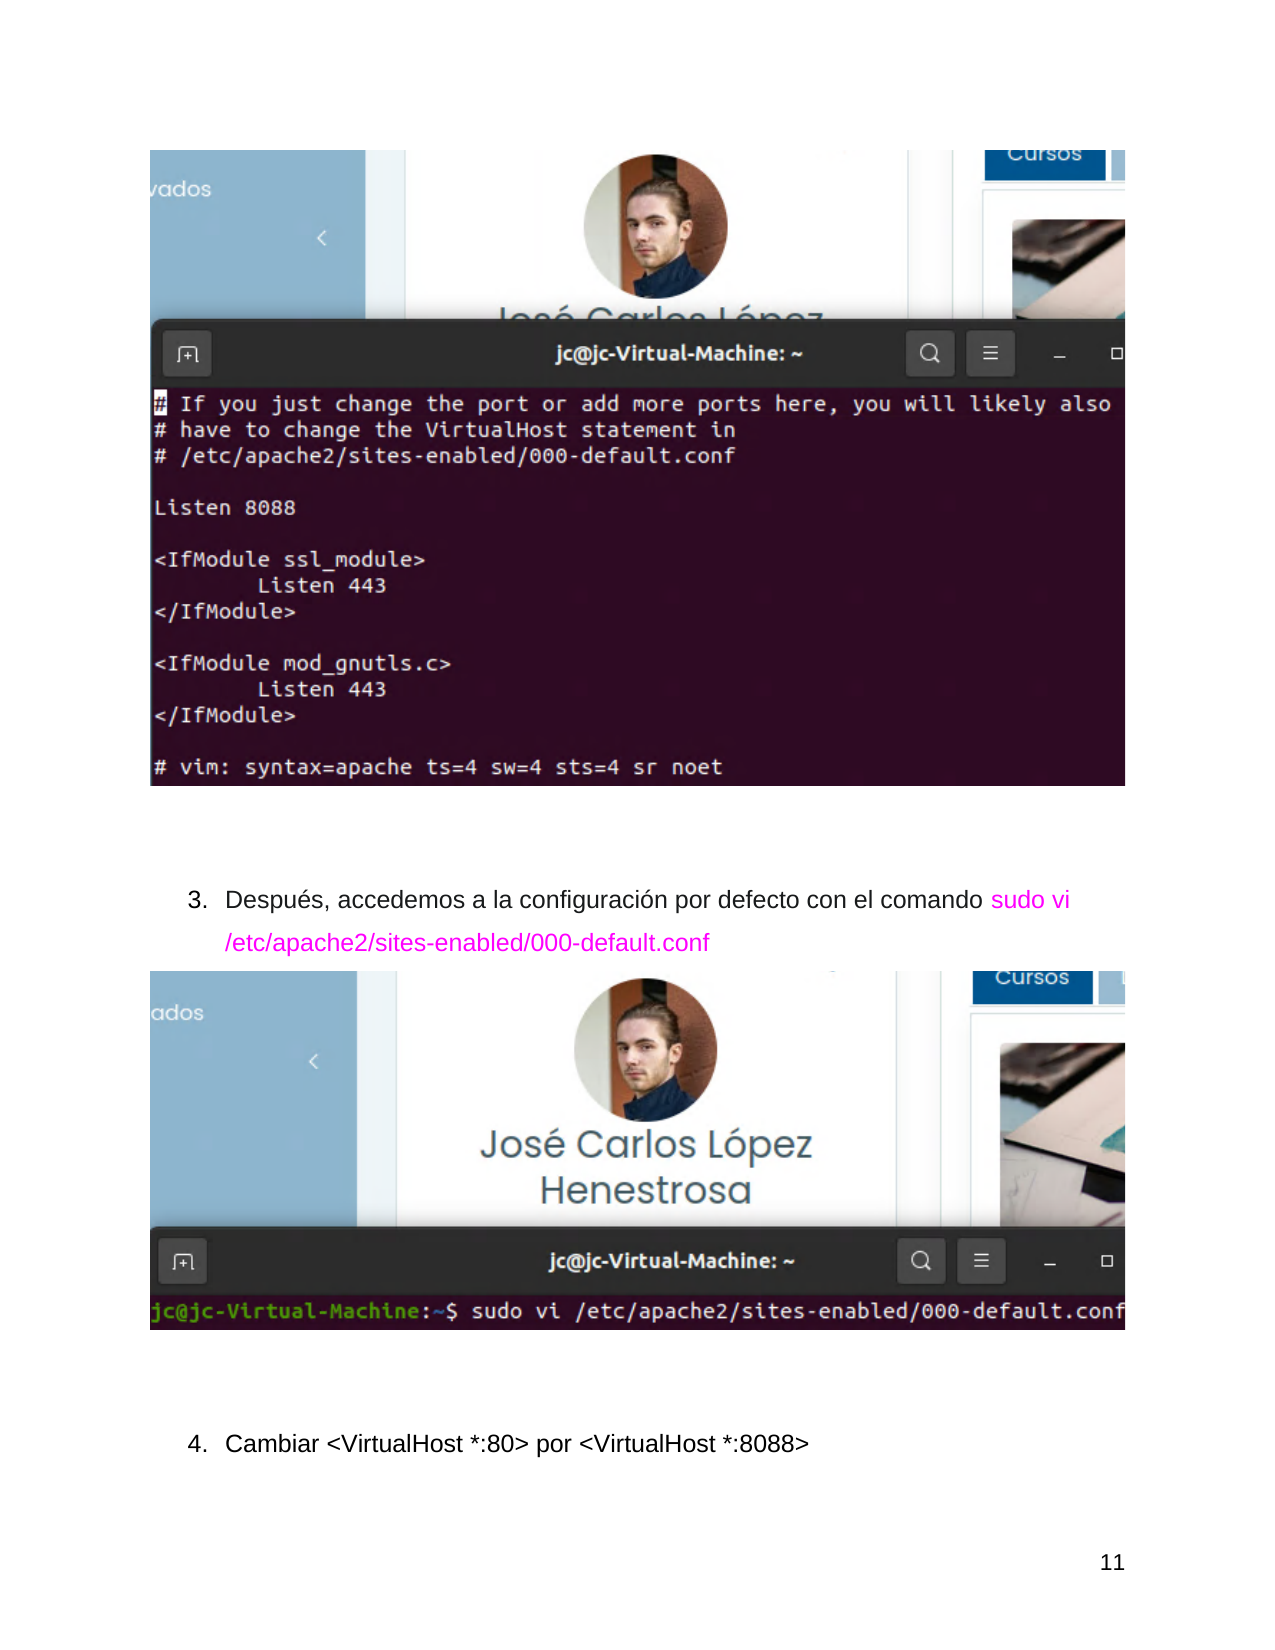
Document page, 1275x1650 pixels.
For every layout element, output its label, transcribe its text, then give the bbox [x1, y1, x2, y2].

list Cambiar <VirtualHost *:80> por <VirtualHost *:8088> [187, 1429, 1125, 1457]
picture [150, 150, 1125, 786]
list Después, accedemos a la configuración por defecto con el comando sudo vi /etc/apache2/sites-enabled/000-default.conf [187, 885, 1125, 957]
picture [150, 971, 1125, 1330]
